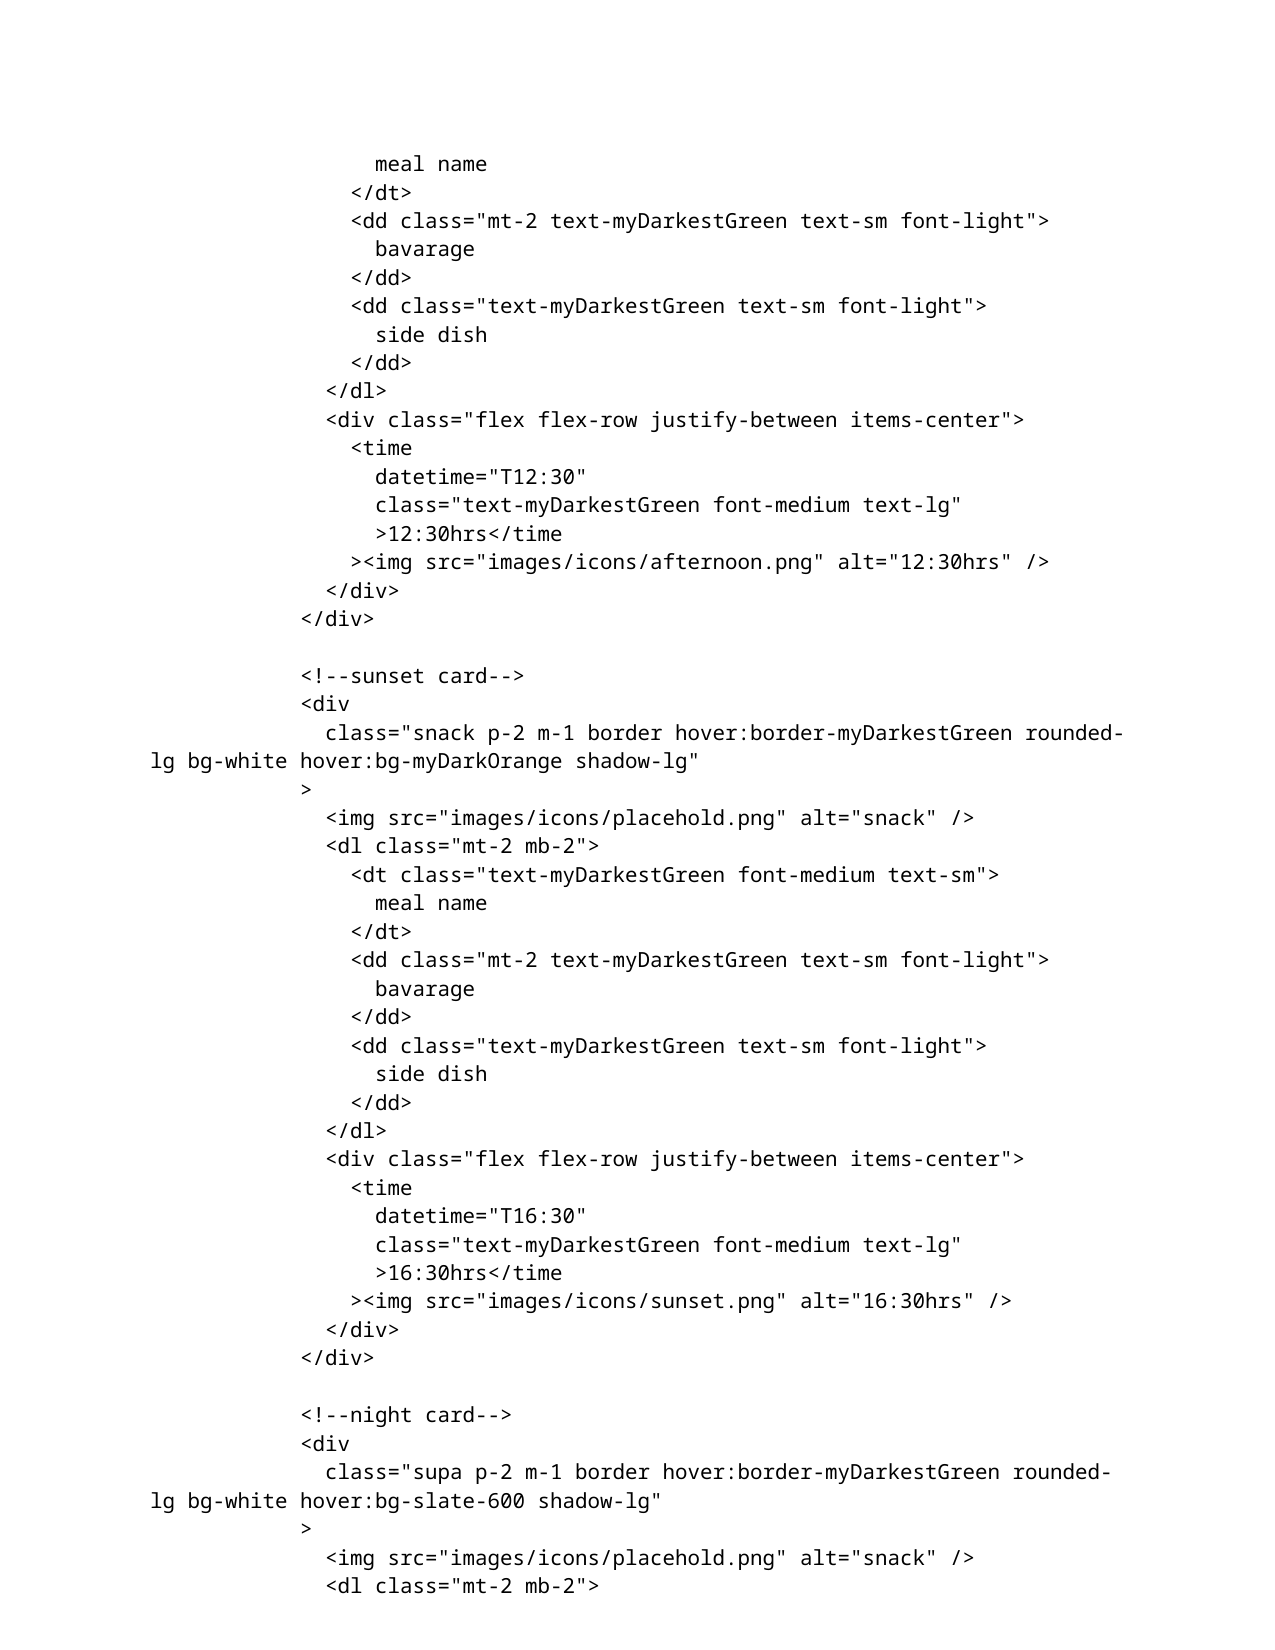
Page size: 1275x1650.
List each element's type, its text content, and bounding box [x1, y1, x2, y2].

text </dl> [150, 1116, 1125, 1144]
text </dl> [150, 377, 1125, 405]
text <div class="flex flex-row justify-between items-center"> [150, 1144, 1125, 1173]
text <div class="flex flex-row justify-between items-center"> [150, 405, 1125, 433]
text bavarage [150, 234, 1125, 263]
text ><img src="images/icons/sunset.png" alt="16:30hrs" /> [150, 1287, 1125, 1315]
text </dd> [150, 1088, 1125, 1116]
text meal name [150, 888, 1125, 917]
text </dd> [150, 348, 1125, 377]
text >12:30hrs</time [150, 519, 1125, 547]
text <dt class="text-myDarkestGreen font-medium text-sm"> [150, 860, 1125, 888]
text > [150, 1514, 1125, 1543]
text </div> [150, 576, 1125, 604]
text <!--night card--> [150, 1400, 1125, 1429]
text </div> [150, 604, 1125, 633]
text <img src="images/icons/placehold.png" alt="snack" /> [150, 803, 1125, 832]
text <dd class="text-myDarkestGreen text-sm font-light"> [150, 1031, 1125, 1059]
text class="text-myDarkestGreen font-medium text-lg" [150, 490, 1125, 519]
text datetime="T12:30" [150, 462, 1125, 490]
text </dd> [150, 1002, 1125, 1031]
text side dish [150, 320, 1125, 348]
text </dd> [150, 263, 1125, 291]
text <img src="images/icons/placehold.png" alt="snack" /> [150, 1543, 1125, 1571]
text class="text-myDarkestGreen font-medium text-lg" [150, 1230, 1125, 1258]
text <dd class="mt-2 text-myDarkestGreen text-sm font-light"> [150, 206, 1125, 234]
text meal name [150, 149, 1125, 178]
text class="snack p-2 m-1 border hover:border-myDarkestGreen rounded-lg bg-white hover:bg-myDarkOrange shadow-lg" [150, 718, 1125, 775]
text <dl class="mt-2 mb-2"> [150, 1571, 1125, 1599]
text <div [150, 1429, 1125, 1457]
text > [150, 775, 1125, 803]
text bavarage [150, 974, 1125, 1002]
text >16:30hrs</time [150, 1258, 1125, 1287]
text ><img src="images/icons/afternoon.png" alt="12:30hrs" /> [150, 547, 1125, 576]
text side dish [150, 1059, 1125, 1088]
text </dt> [150, 178, 1125, 206]
text <dl class="mt-2 mb-2"> [150, 832, 1125, 860]
text class="supa p-2 m-1 border hover:border-myDarkestGreen rounded-lg bg-white hover:bg-slate-600 shadow-lg" [150, 1457, 1125, 1514]
text <dd class="text-myDarkestGreen text-sm font-light"> [150, 291, 1125, 320]
text <time [150, 1173, 1125, 1201]
text <div [150, 689, 1125, 718]
text </dt> [150, 917, 1125, 945]
text <dd class="mt-2 text-myDarkestGreen text-sm font-light"> [150, 945, 1125, 974]
text <!--sunset card--> [150, 661, 1125, 689]
text datetime="T16:30" [150, 1201, 1125, 1230]
text </div> [150, 1315, 1125, 1343]
text </div> [150, 1343, 1125, 1372]
text <time [150, 433, 1125, 462]
